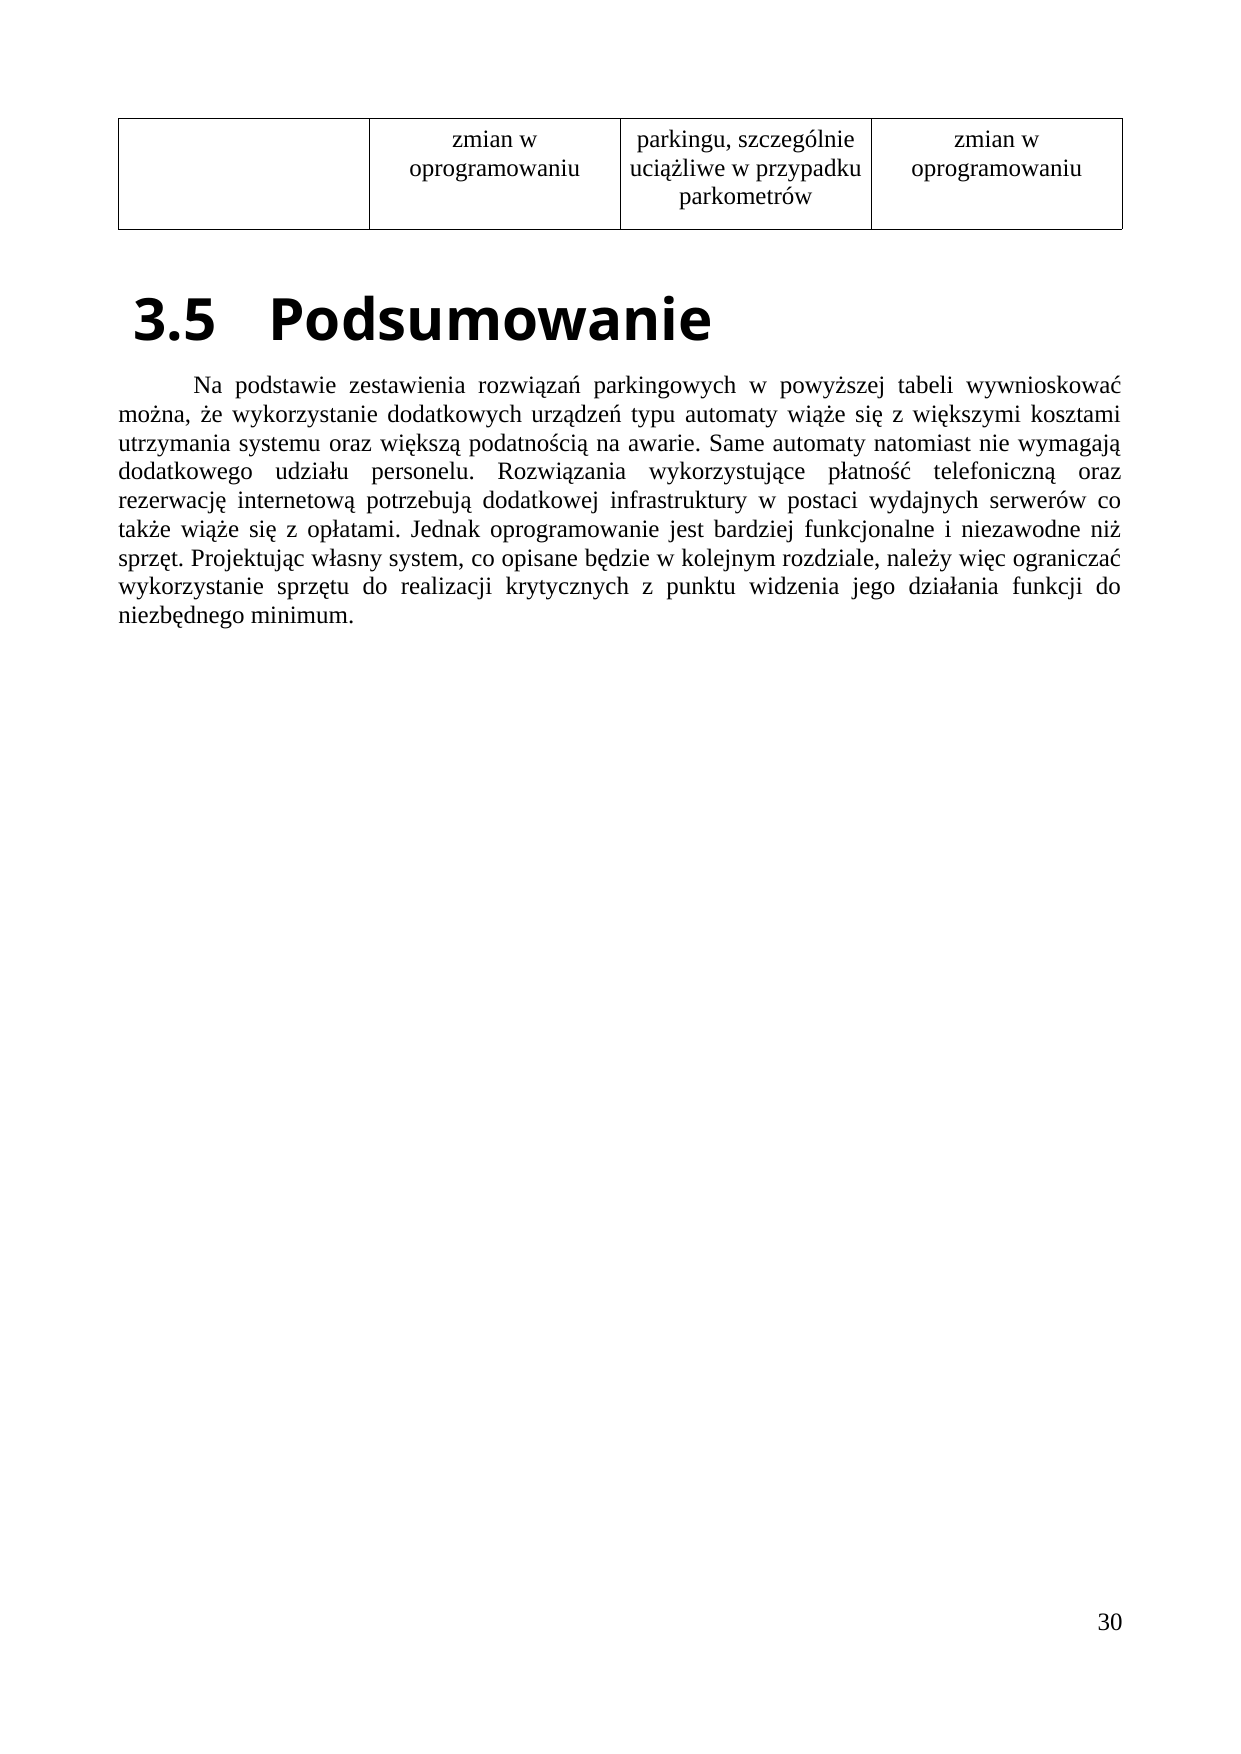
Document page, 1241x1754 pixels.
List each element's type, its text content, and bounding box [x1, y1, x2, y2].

table_cell parkingu, szczególnie uciążliwe w przypadku parkometrów [621, 119, 871, 228]
table_cell [119, 119, 369, 228]
text Na podstawie zestawienia rozwiązań parkingowych w powyższej tabeli wywnioskować można, że wykorzystanie dodatkowych urządzeń typu automaty wiąże się z większymi kosztami utrzymania systemu oraz większą podatnością na awarie. Same automaty natomiast nie wymagają dodatkowego udziału personelu. Rozwiązania wykorzystujące płatność telefoniczną oraz rezerwację internetową potrzebują dodatkowej infrastruktury w postaci wydajnych serwerów co także wiąże się z opłatami. Jednak oprogramowanie jest bardziej funkcjonalne i niezawodne niż sprzęt. Projektując własny system, co opisane będzie w kolejnym rozdziale, należy więc ograniczać wykorzystanie sprzętu do realizacji krytycznych z punktu widzenia jego działania funkcji do niezbędnego minimum. [118, 370, 1122, 629]
table_cell zmian w oprogramowaniu [872, 119, 1122, 228]
table_cell zmian w oprogramowaniu [370, 119, 620, 228]
subtitle Podsumowanie [118, 278, 1122, 358]
